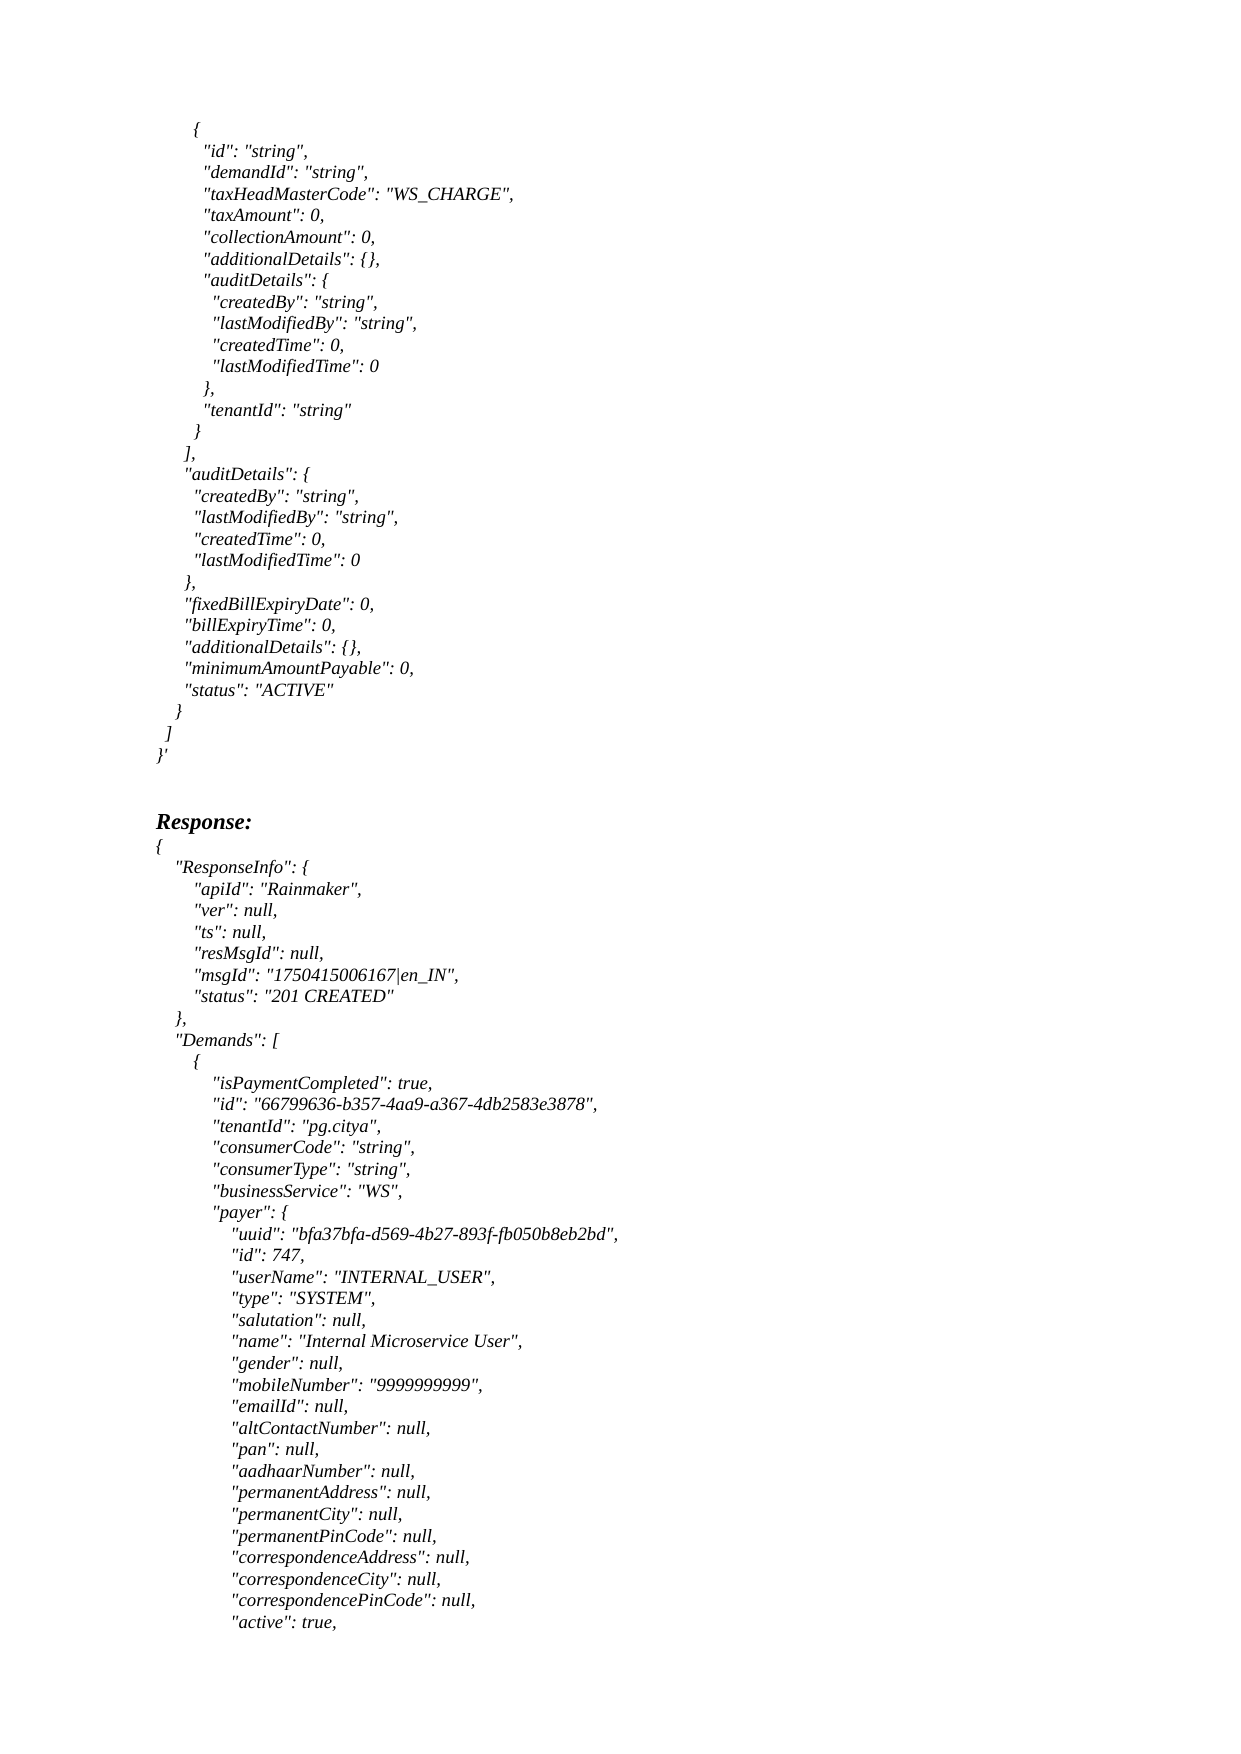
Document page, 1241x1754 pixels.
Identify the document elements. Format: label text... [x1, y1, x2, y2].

text "consumerCode": "string", [156, 1136, 1122, 1158]
text } [156, 700, 1122, 722]
text "altContactNumber": null, [156, 1417, 1122, 1438]
text "id": "string", [156, 140, 1122, 161]
text "auditDetails": { [156, 269, 1122, 291]
text "lastModifiedTime": 0 [156, 355, 1122, 377]
text "isPaymentCompleted": true, [156, 1072, 1122, 1093]
text "auditDetails": { [156, 463, 1122, 485]
text "type": "SYSTEM", [156, 1287, 1122, 1309]
text "mobileNumber": "9999999999", [156, 1373, 1122, 1395]
text "ts": null, [156, 921, 1122, 942]
text "active": true, [156, 1611, 1122, 1632]
text "ResponseInfo": { [156, 856, 1122, 878]
text "id": "66799636-b357-4aa9-a367-4db2583e3878", [156, 1093, 1122, 1115]
text ], [156, 442, 1122, 463]
text { [156, 834, 1122, 856]
text "additionalDetails": {}, [156, 636, 1122, 657]
text "apiId": "Rainmaker", [156, 878, 1122, 899]
text "ver": null, [156, 899, 1122, 921]
text "name": "Internal Microservice User", [156, 1330, 1122, 1352]
text "aadhaarNumber": null, [156, 1460, 1122, 1481]
text "uuid": "bfa37bfa-d569-4b27-893f-fb050b8eb2bd", [156, 1223, 1122, 1244]
text "lastModifiedBy": "string", [156, 506, 1122, 528]
text "taxAmount": 0, [156, 204, 1122, 226]
text { [156, 1050, 1122, 1072]
text } [156, 420, 1122, 442]
text "tenantId": "string" [156, 398, 1122, 420]
text "consumerType": "string", [156, 1158, 1122, 1179]
text "gender": null, [156, 1352, 1122, 1373]
text "businessService": "WS", [156, 1179, 1122, 1201]
text "resMsgId": null, [156, 942, 1122, 964]
text "demandId": "string", [156, 161, 1122, 183]
text "permanentCity": null, [156, 1503, 1122, 1524]
text "createdBy": "string", [156, 291, 1122, 312]
text ] [156, 722, 1122, 743]
text "billExpiryTime": 0, [156, 614, 1122, 636]
text "correspondenceAddress": null, [156, 1546, 1122, 1568]
text "payer": { [156, 1201, 1122, 1223]
text "Demands": [ [156, 1028, 1122, 1050]
text "lastModifiedBy": "string", [156, 312, 1122, 334]
text "pan": null, [156, 1438, 1122, 1460]
text "collectionAmount": 0, [156, 226, 1122, 247]
text "createdTime": 0, [156, 334, 1122, 355]
text "permanentPinCode": null, [156, 1524, 1122, 1546]
text "status": "ACTIVE" [156, 679, 1122, 700]
text }, [156, 377, 1122, 398]
text }' [156, 743, 1122, 765]
text "userName": "INTERNAL_USER", [156, 1266, 1122, 1287]
text "permanentAddress": null, [156, 1481, 1122, 1503]
text "minimumAmountPayable": 0, [156, 657, 1122, 679]
text "tenantId": "pg.citya", [156, 1115, 1122, 1136]
text "createdBy": "string", [156, 485, 1122, 506]
text "id": 747, [156, 1244, 1122, 1266]
text "correspondencePinCode": null, [156, 1589, 1122, 1611]
text "fixedBillExpiryDate": 0, [156, 592, 1122, 614]
text Response: [156, 808, 1122, 834]
text }, [156, 571, 1122, 592]
text "status": "201 CREATED" [156, 985, 1122, 1007]
text "createdTime": 0, [156, 528, 1122, 549]
text "taxHeadMasterCode": "WS_CHARGE", [156, 183, 1122, 204]
text }, [156, 1007, 1122, 1028]
text "msgId": "1750415006167|en_IN", [156, 964, 1122, 985]
text "lastModifiedTime": 0 [156, 549, 1122, 571]
text { [156, 118, 1122, 140]
text "emailId": null, [156, 1395, 1122, 1417]
text "salutation": null, [156, 1309, 1122, 1330]
text "correspondenceCity": null, [156, 1568, 1122, 1589]
text "additionalDetails": {}, [156, 247, 1122, 269]
